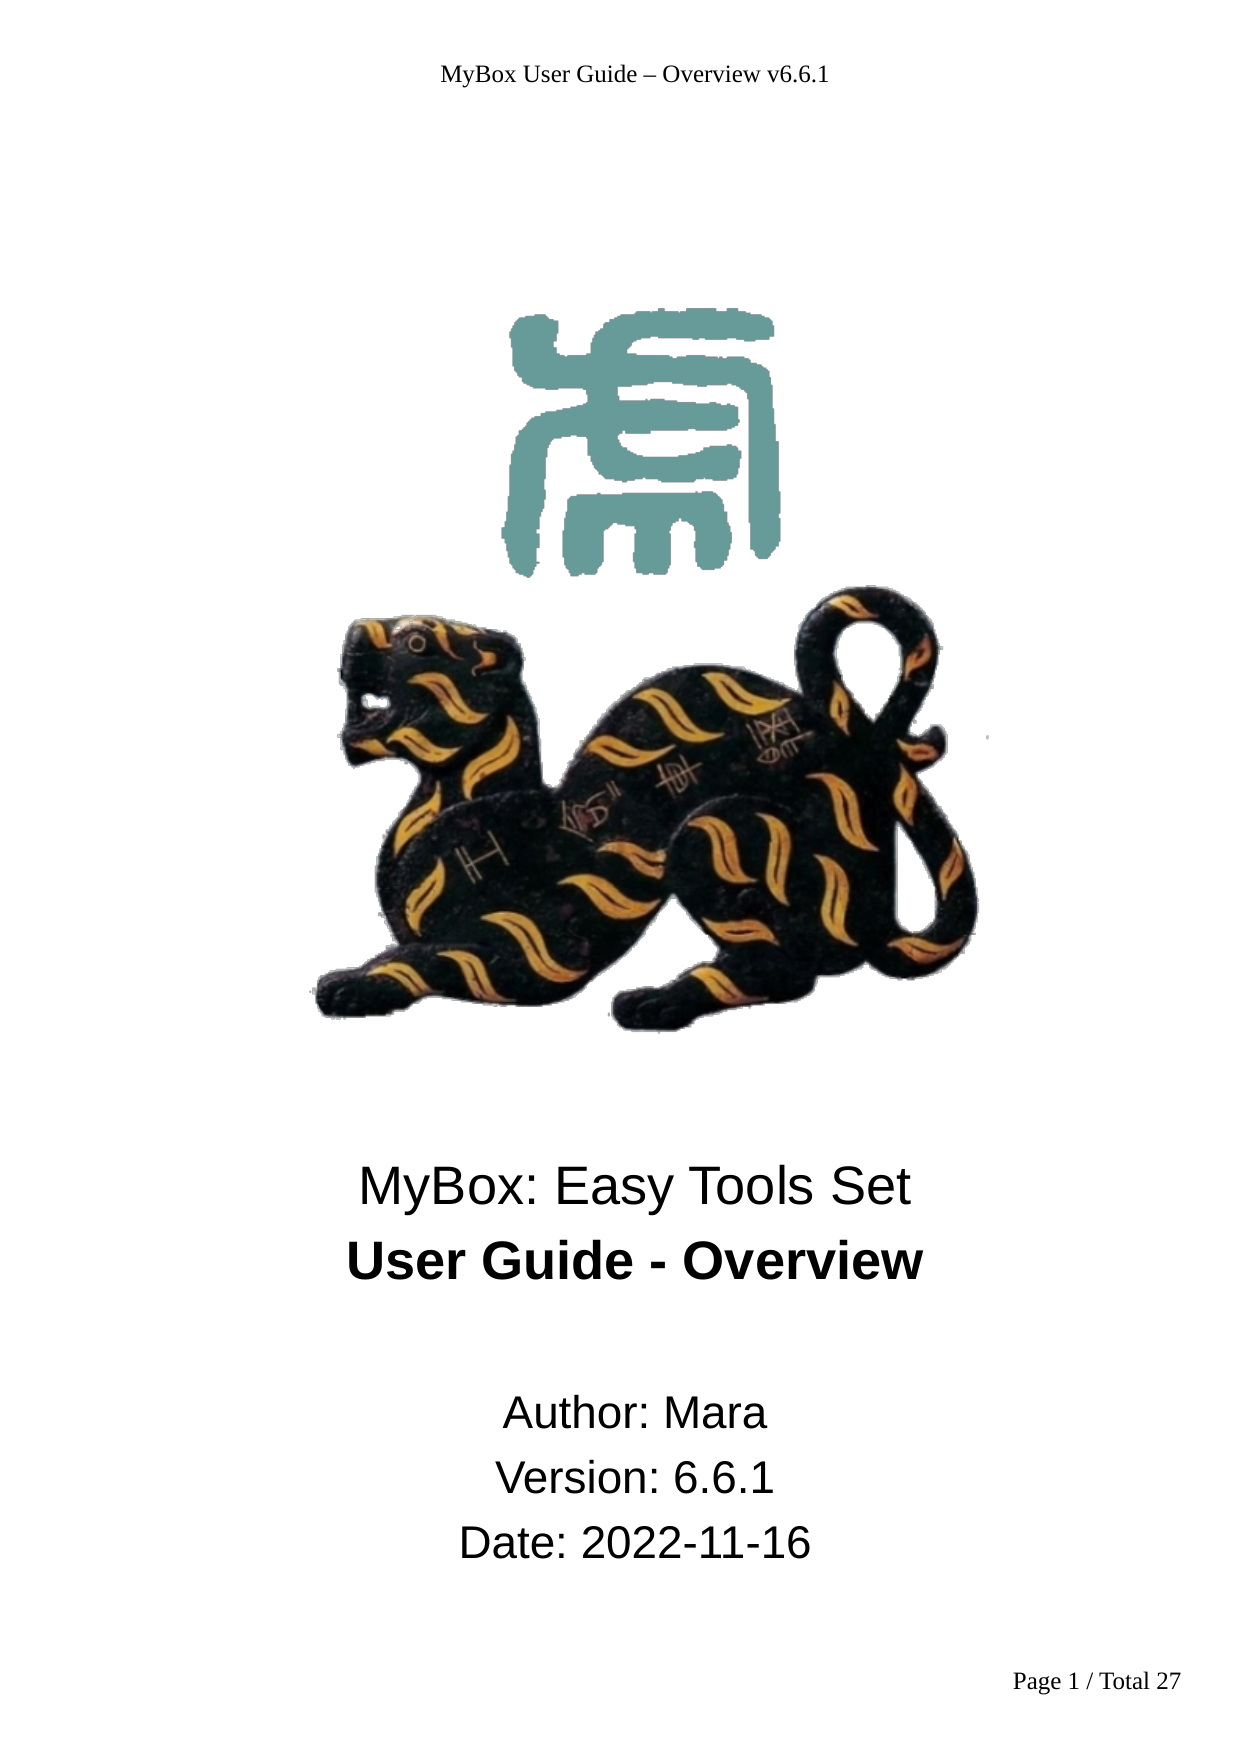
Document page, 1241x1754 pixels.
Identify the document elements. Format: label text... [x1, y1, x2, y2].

text User Guide - Overview [88, 1228, 1181, 1291]
text Author: Mara [88, 1386, 1181, 1438]
text Version: 6.6.1 [88, 1451, 1181, 1503]
picture [244, 261, 1026, 1043]
text Date: 2022-11-16 [88, 1516, 1181, 1569]
subtitle MyBox: Easy Tools Set [88, 1153, 1181, 1216]
